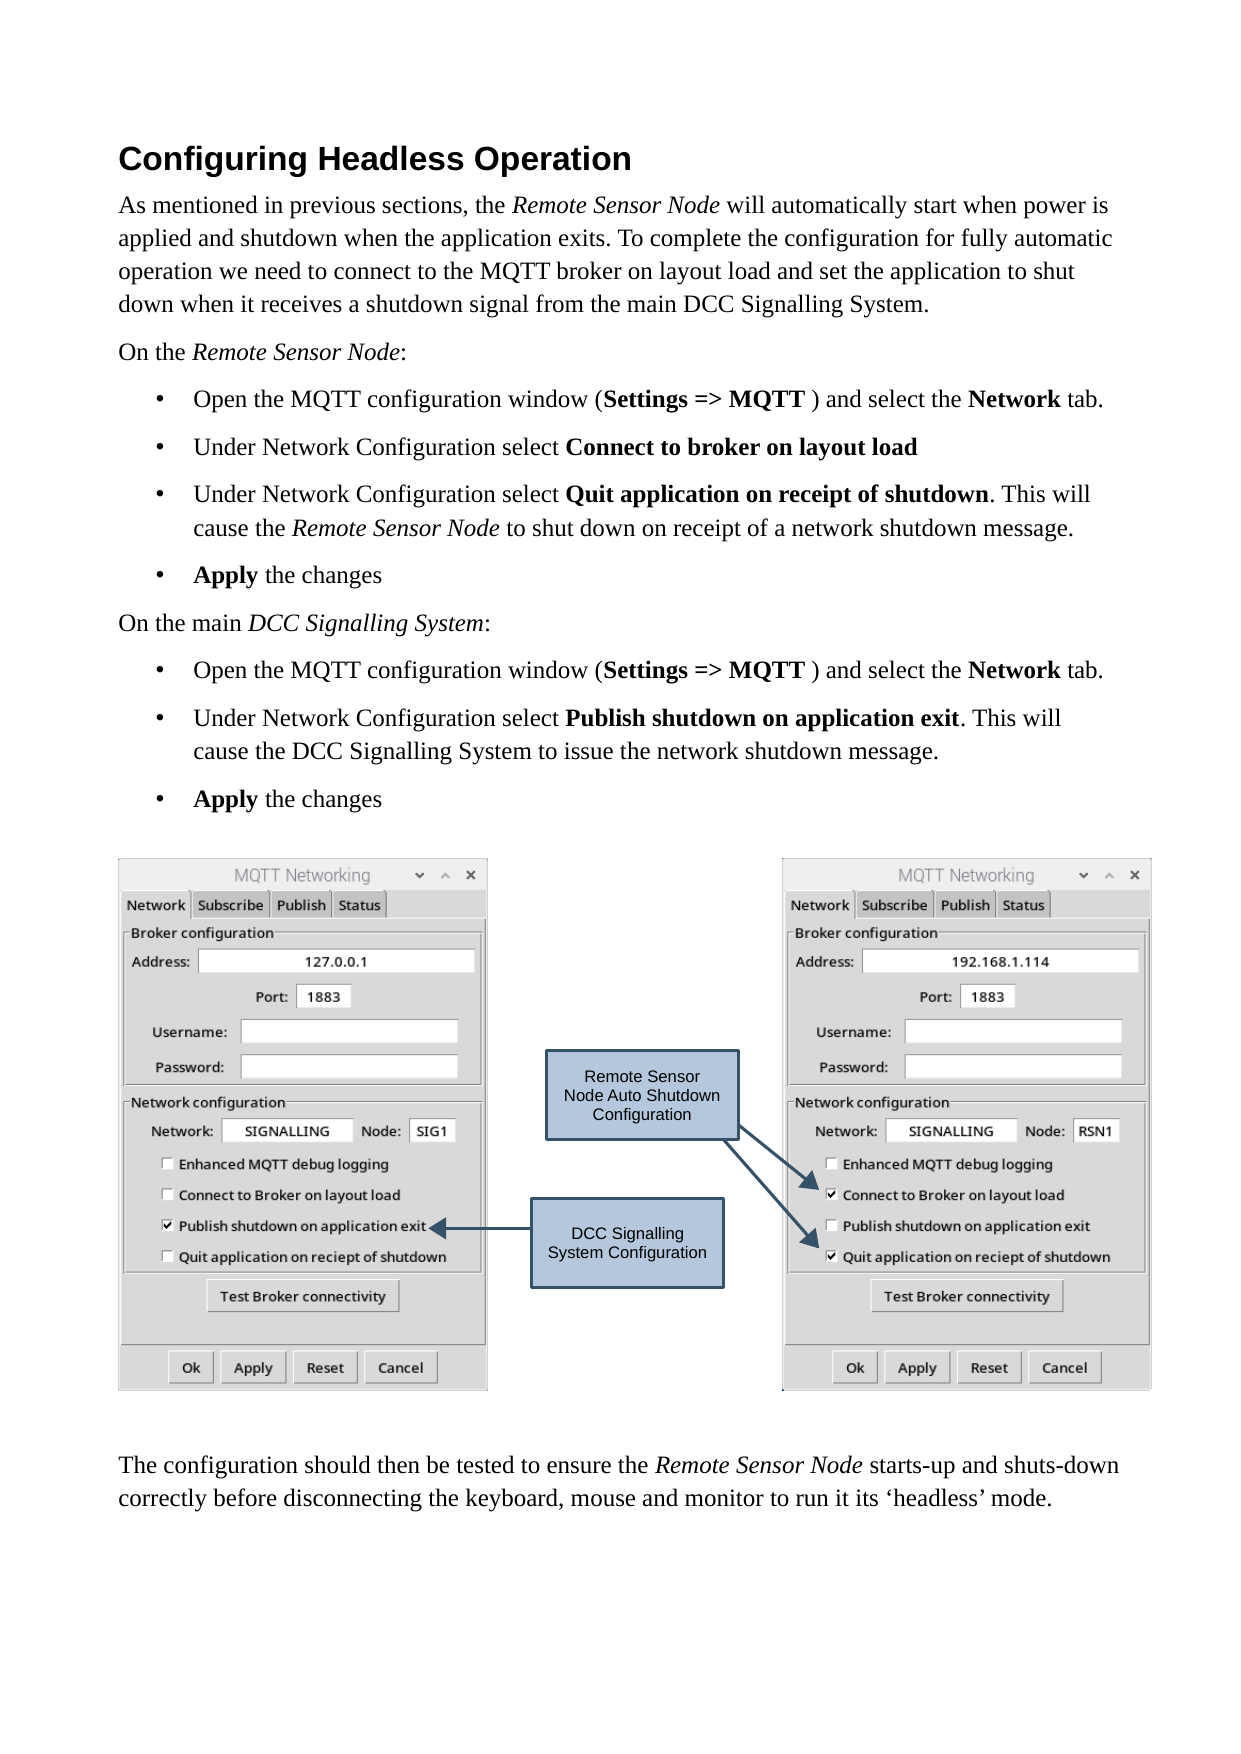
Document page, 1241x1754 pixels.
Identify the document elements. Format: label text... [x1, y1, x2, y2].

text On the main DCC Signalling System: [118, 608, 1122, 637]
list Apply the changes [156, 560, 1122, 589]
list Under Network Configuration select Connect to broker on layout load [156, 432, 1122, 461]
subtitle Configuring Headless Operation [118, 139, 1122, 178]
text On the Remote Sensor Node: [118, 337, 1122, 366]
text The configuration should then be tested to ensure the Remote Sensor Node starts-up and shuts-down correctly before disconnecting the keyboard, mouse and monitor to run it its ‘headless’ mode. [118, 1450, 1122, 1512]
list Open the MQTT configuration window (Settings => MQTT ) and select the Network tab. [156, 384, 1122, 413]
picture [118, 858, 488, 1391]
picture [782, 858, 1152, 1391]
list Open the MQTT configuration window (Settings => MQTT ) and select the Network tab. [156, 655, 1122, 684]
list Apply the changes [156, 784, 1122, 812]
list Under Network Configuration select Publish shutdown on application exit. This will cause the DCC Signalling System to issue the network shutdown message. [156, 703, 1122, 765]
list Under Network Configuration select Quit application on receipt of shutdown. This will cause the Remote Sensor Node to shut down on receipt of a network shutdown message. [156, 479, 1122, 541]
text As mentioned in previous sections, the Remote Sensor Node will automatically start when power is applied and shutdown when the application exits. To complete the configuration for fully automatic operation we need to connect to the MQTT broker on layout load and set the application to shut down when it receives a shutdown signal from the main DCC Signalling System. [118, 190, 1122, 318]
